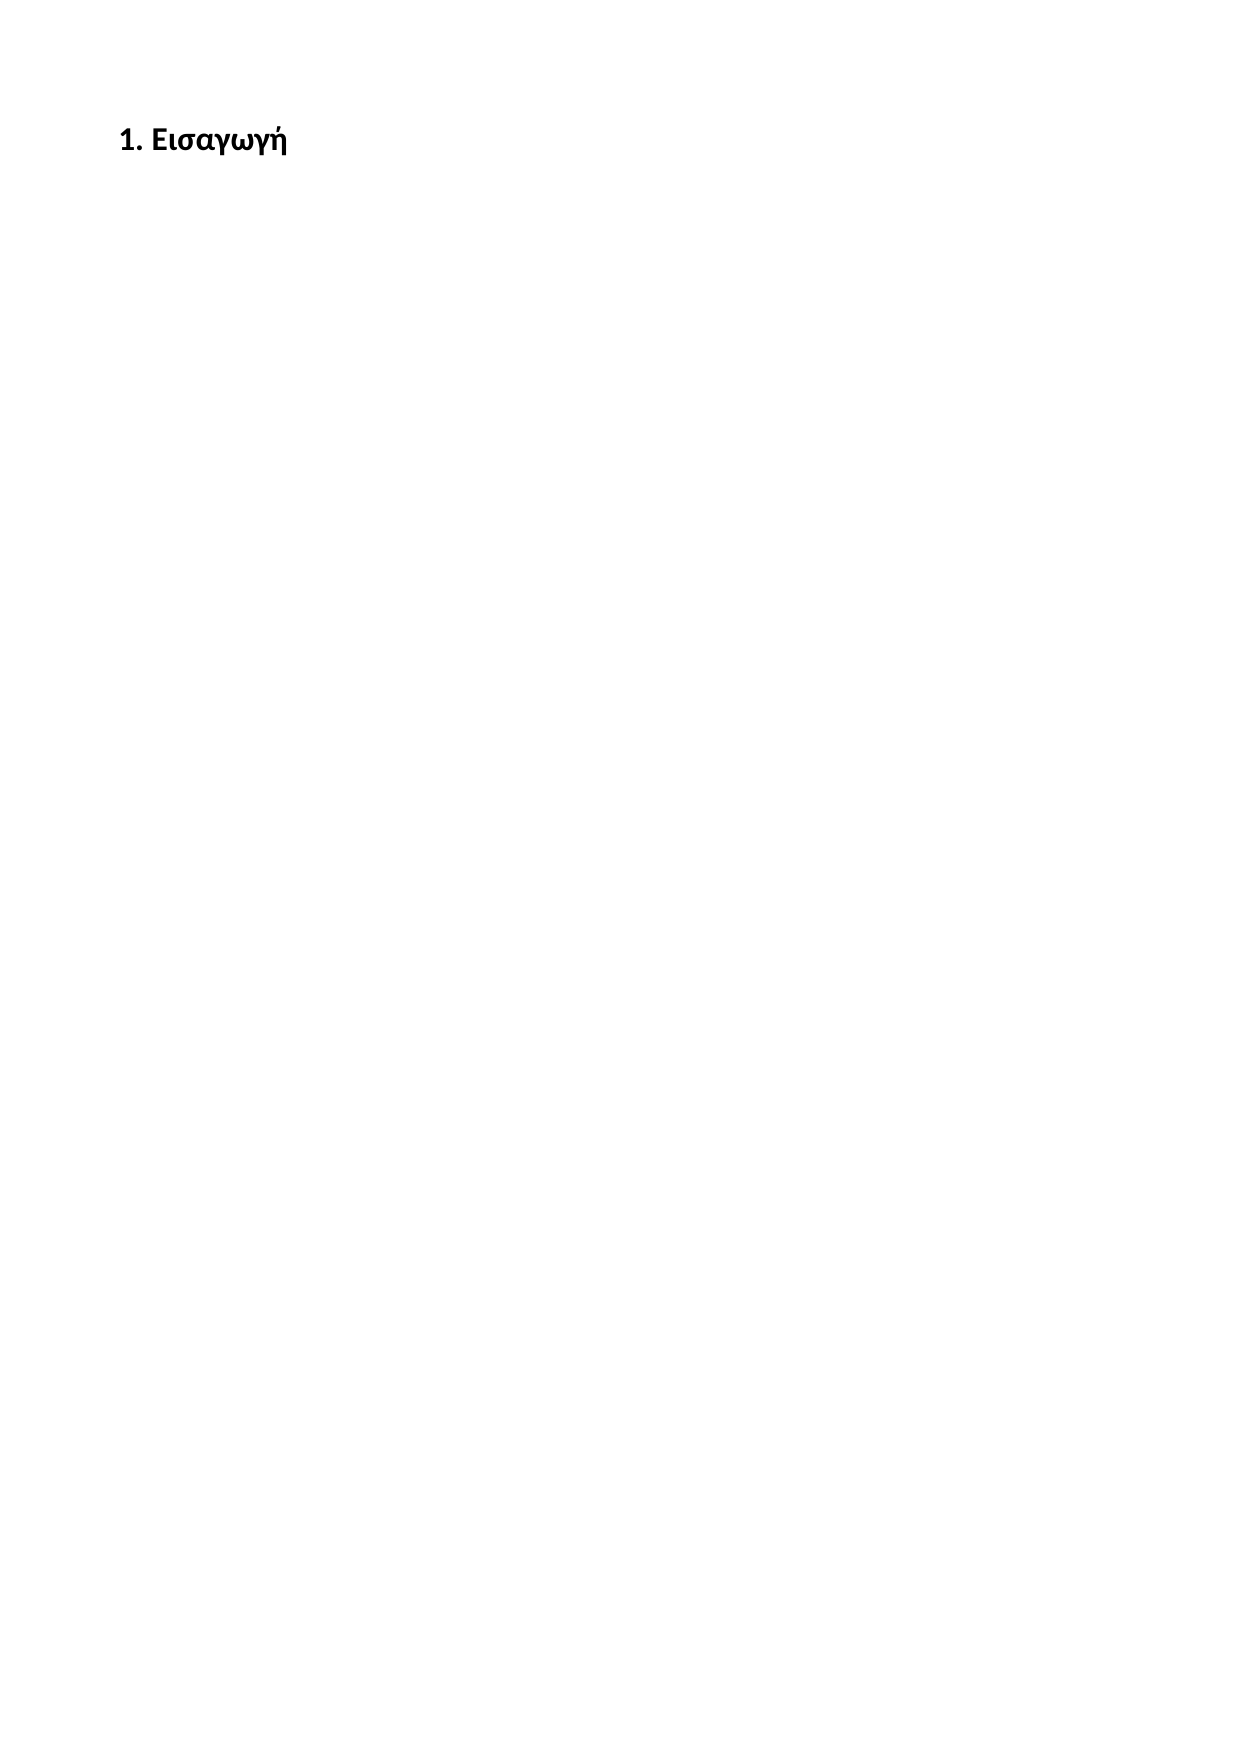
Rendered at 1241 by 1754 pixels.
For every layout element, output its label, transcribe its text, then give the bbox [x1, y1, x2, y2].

subtitle 1. Εισαγωγή [118, 118, 1122, 159]
